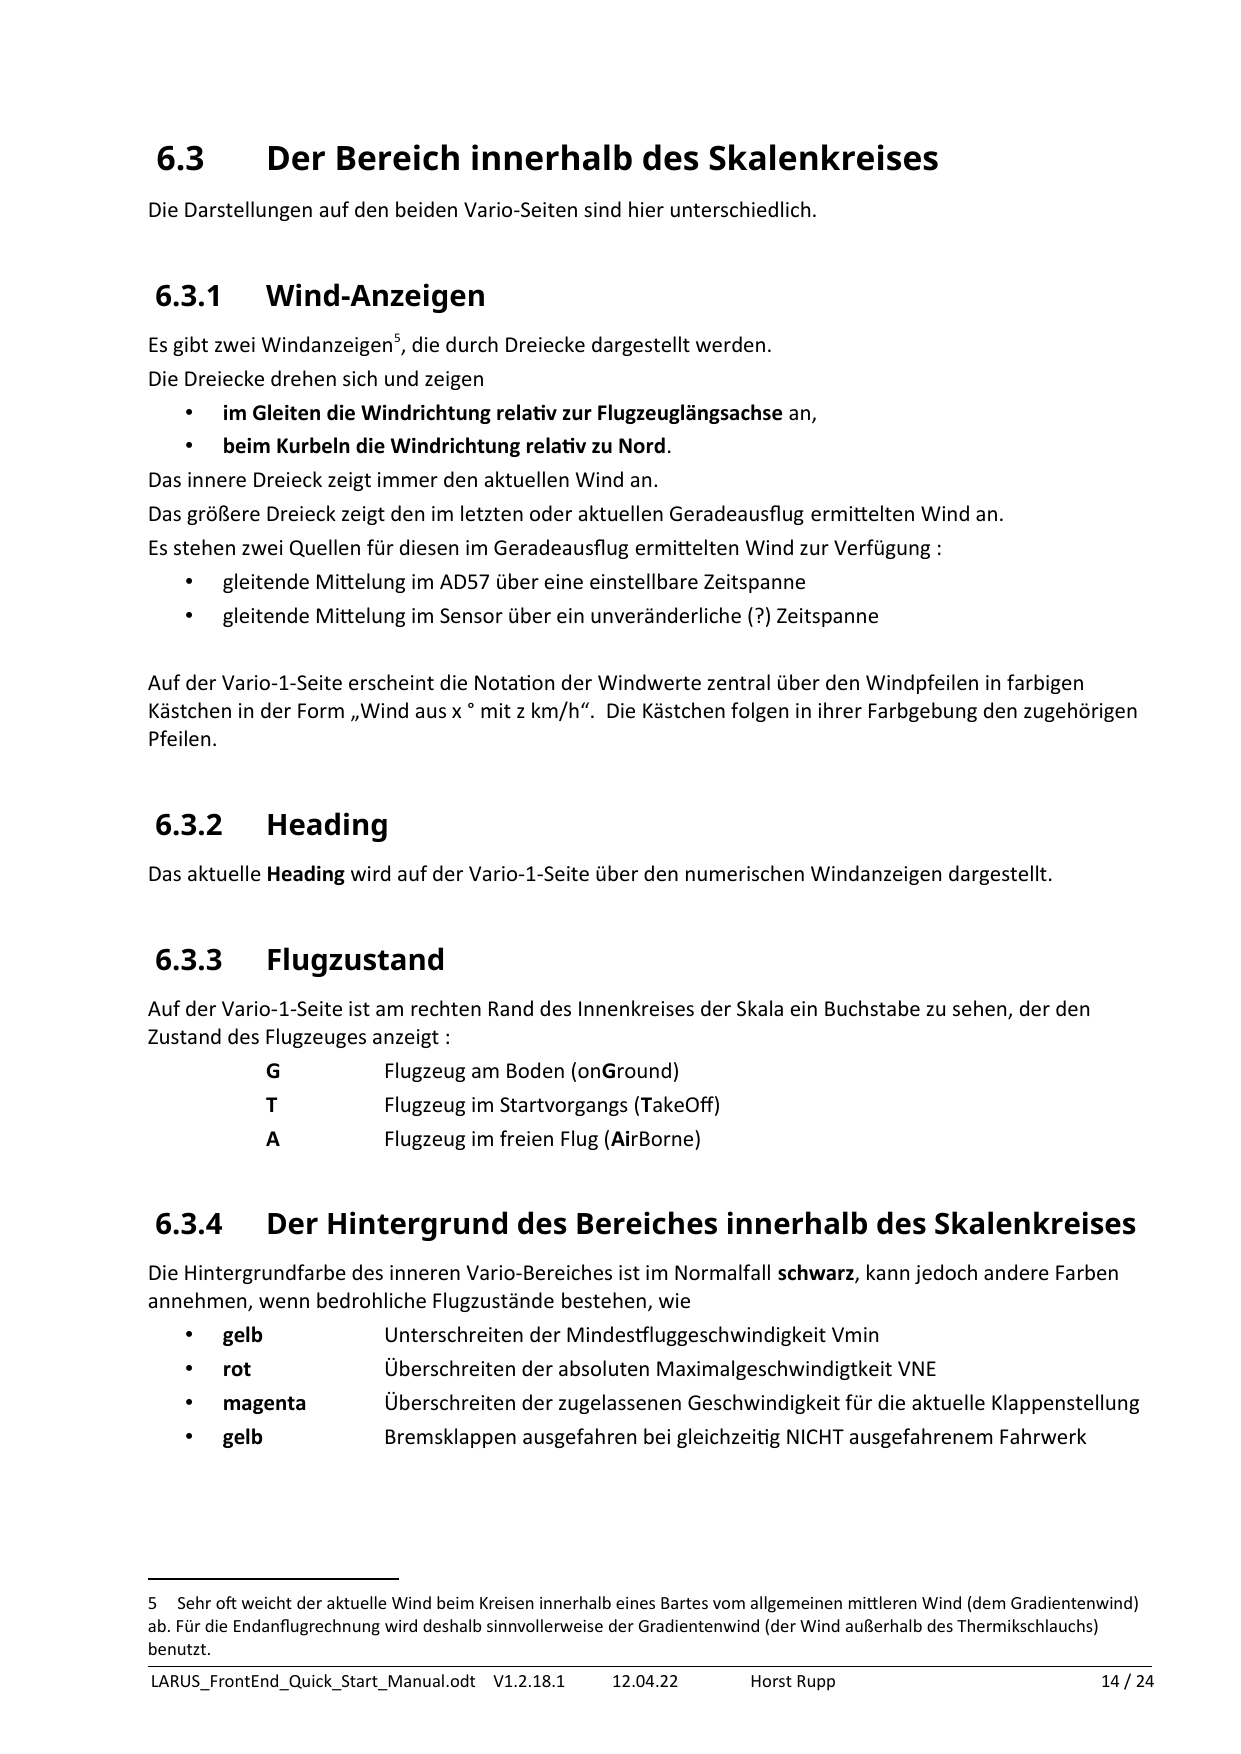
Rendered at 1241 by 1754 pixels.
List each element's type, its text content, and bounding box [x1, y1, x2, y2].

text Auf der Vario-1-Seite erscheint die Notation der Windwerte zentral über den Windpfeilen in farbigen Kästchen in der Form „Wind aus x ° mit z km/h“. Die Kästchen folgen in ihrer Farbgebung den zugehörigen Pfeilen. [148, 668, 1152, 753]
subtitle Der Bereich innerhalb des Skalenkreises [148, 134, 1152, 180]
subtitle Heading [148, 804, 1152, 844]
text Das aktuelle Heading wird auf der Vario-1-Seite über den numerischen Windanzeigen dargestellt. [148, 859, 1152, 887]
subtitle Wind-Anzeigen [148, 274, 1152, 314]
text T Flugzeug im Startvorgangs (TakeOff) [148, 1090, 1152, 1118]
text Die Dreiecke drehen sich und zeigen [148, 364, 1152, 392]
list gelb Unterschreiten der Mindestfluggeschwindigkeit Vmin [185, 1320, 1152, 1348]
text Das innere Dreieck zeigt immer den aktuellen Wind an. [148, 465, 1152, 493]
text Es stehen zwei Quellen für diesen im Geradeausflug ermittelten Wind zur Verfügung : [148, 533, 1152, 561]
list gelb Bremsklappen ausgefahren bei gleichzeitig NICHT ausgefahrenem Fahrwerk [185, 1422, 1152, 1450]
text Das größere Dreieck zeigt den im letzten oder aktuellen Geradeausflug ermittelten Wind an. [148, 499, 1152, 527]
subtitle Der Hintergrund des Bereiches innerhalb des Skalenkreises [148, 1203, 1152, 1243]
list gleitende Mittelung im Sensor über ein unveränderliche (?) Zeitspanne [185, 601, 1152, 629]
list magenta Überschreiten der zugelassenen Geschwindigkeit für die aktuelle Klappenstellung [185, 1388, 1152, 1416]
text G Flugzeug am Boden (onGround) [148, 1056, 1152, 1084]
text Es gibt zwei Windanzeigen, die durch Dreiecke dargestellt werden. [148, 330, 1152, 358]
text Die Darstellungen auf den beiden Vario-Seiten sind hier unterschiedlich. [148, 195, 1152, 223]
text Auf der Vario-1-Seite ist am rechten Rand des Innenkreises der Skala ein Buchstabe zu sehen, der den Zustand des Flugzeuges anzeigt : [148, 994, 1152, 1050]
text Die Hintergrundfarbe des inneren Vario-Bereiches ist im Normalfall schwarz, kann jedoch andere Farben annehmen, wenn bedrohliche Flugzustände bestehen, wie [148, 1258, 1152, 1314]
list rot Überschreiten der absoluten Maximalgeschwindigtkeit VNE [185, 1354, 1152, 1382]
text Sehr oft weicht der aktuelle Wind beim Kreisen innerhalb eines Bartes vom allgemeinen mittleren Wind (dem Gradientenwind) ab. Für die Endanflugrechnung wird deshalb sinnvollerweise der Gradientenwind (der Wind außerhalb des Thermikschlauchs) benutzt. [148, 1591, 1152, 1660]
subtitle Flugzustand [148, 939, 1152, 979]
list im Gleiten die Windrichtung relativ zur Flugzeuglängsachse an, [185, 398, 1152, 426]
list beim Kurbeln die Windrichtung relativ zu Nord. [185, 432, 1152, 459]
text A Flugzeug im freien Flug (AirBorne) [148, 1124, 1152, 1152]
list gleitende Mittelung im AD57 über eine einstellbare Zeitspanne [185, 567, 1152, 595]
